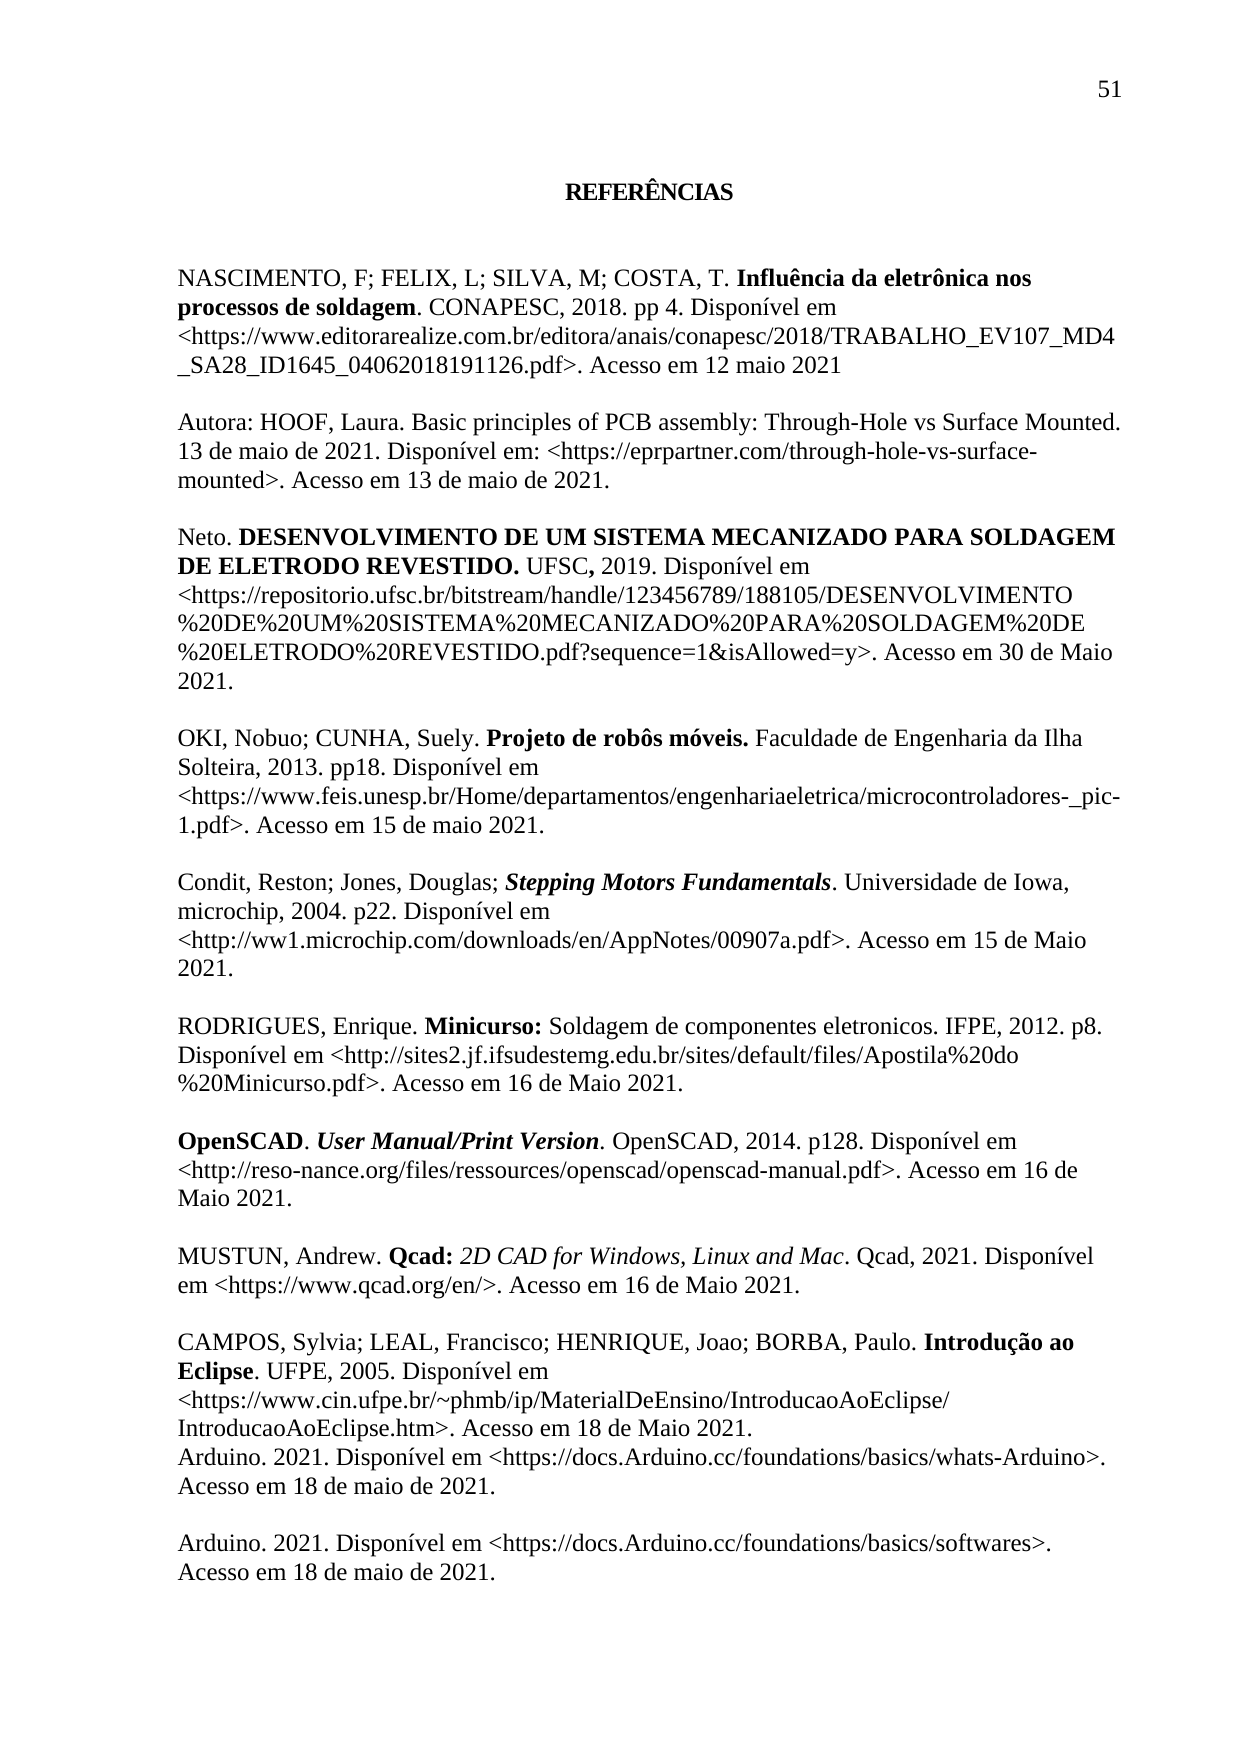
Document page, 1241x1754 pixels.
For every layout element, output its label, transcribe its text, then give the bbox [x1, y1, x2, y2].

text OKI, Nobuo; CUNHA, Suely. Projeto de robôs móveis. Faculdade de Engenharia da Ilha Solteira, 2013. pp18. Disponível em <https://www.feis.unesp.br/Home/departamentos/engenhariaeletrica/microcontroladores-_pic-1.pdf>. Acesso em 15 de maio 2021. [177, 723, 1122, 838]
text NASCIMENTO, F; FELIX, L; SILVA, M; COSTA, T. Influência da eletrônica nos processos de soldagem. CONAPESC, 2018. pp 4. Disponível em <https://www.editorarealize.com.br/editora/anais/conapesc/2018/TRABALHO_EV107_MD4_SA28_ID1645_04062018191126.pdf>. Acesso em 12 maio 2021 [177, 263, 1122, 378]
text Neto. DESENVOLVIMENTO DE UM SISTEMA MECANIZADO PARA SOLDAGEM DE ELETRODO REVESTIDO. UFSC, 2019. Disponível em <https://repositorio.ufsc.br/bitstream/handle/123456789/188105/DESENVOLVIMENTO%20DE%20UM%20SISTEMA%20MECANIZADO%20PARA%20SOLDAGEM%20DE%20ELETRODO%20REVESTIDO.pdf?sequence=1&isAllowed=y>. Acesso em 30 de Maio 2021. [177, 522, 1122, 695]
text RODRIGUES, Enrique. Minicurso: Soldagem de componentes eletronicos. IFPE, 2012. p8. Disponível em <http://sites2.jf.ifsudestemg.edu.br/sites/default/files/Apostila%20do%20Minicurso.pdf>. Acesso em 16 de Maio 2021. [177, 1011, 1122, 1097]
text Autora: HOOF, Laura. Basic principles of PCB assembly: Through-Hole vs Surface Mounted. 13 de maio de 2021. Disponível em: <https://eprpartner.com/through-hole-vs-surface-mounted>. Acesso em 13 de maio de 2021. [177, 407, 1122, 493]
text Condit, Reston; Jones, Douglas; Stepping Motors Fundamentals. Universidade de Iowa, microchip, 2004. p22. Disponível em <http://ww1.microchip.com/downloads/en/AppNotes/00907a.pdf>. Acesso em 15 de Maio 2021. [177, 867, 1122, 982]
text OpenSCAD. User Manual/Print Version. OpenSCAD, 2014. p128. Disponível em <http://reso-nance.org/files/ressources/openscad/openscad-manual.pdf>. Acesso em 16 de Maio 2021. [177, 1126, 1122, 1212]
text MUSTUN, Andrew. Qcad: 2D CAD for Windows, Linux and Mac. Qcad, 2021. Disponível em <https://www.qcad.org/en/>. Acesso em 16 de Maio 2021. [177, 1241, 1122, 1298]
text CAMPOS, Sylvia; LEAL, Francisco; HENRIQUE, Joao; BORBA, Paulo. Introdução ao Eclipse. UFPE, 2005. Disponível em <https://www.cin.ufpe.br/~phmb/ip/MaterialDeEnsino/IntroducaoAoEclipse/IntroducaoAoEclipse.htm>. Acesso em 18 de Maio 2021. [177, 1327, 1122, 1442]
text Arduino. 2021. Disponível em <https://docs.Arduino.cc/foundations/basics/whats-Arduino>. Acesso em 18 de maio de 2021. [177, 1442, 1122, 1500]
text REFERÊNCIAS [177, 177, 1122, 206]
text Arduino. 2021. Disponível em <https://docs.Arduino.cc/foundations/basics/softwares>. Acesso em 18 de maio de 2021. [177, 1528, 1122, 1586]
